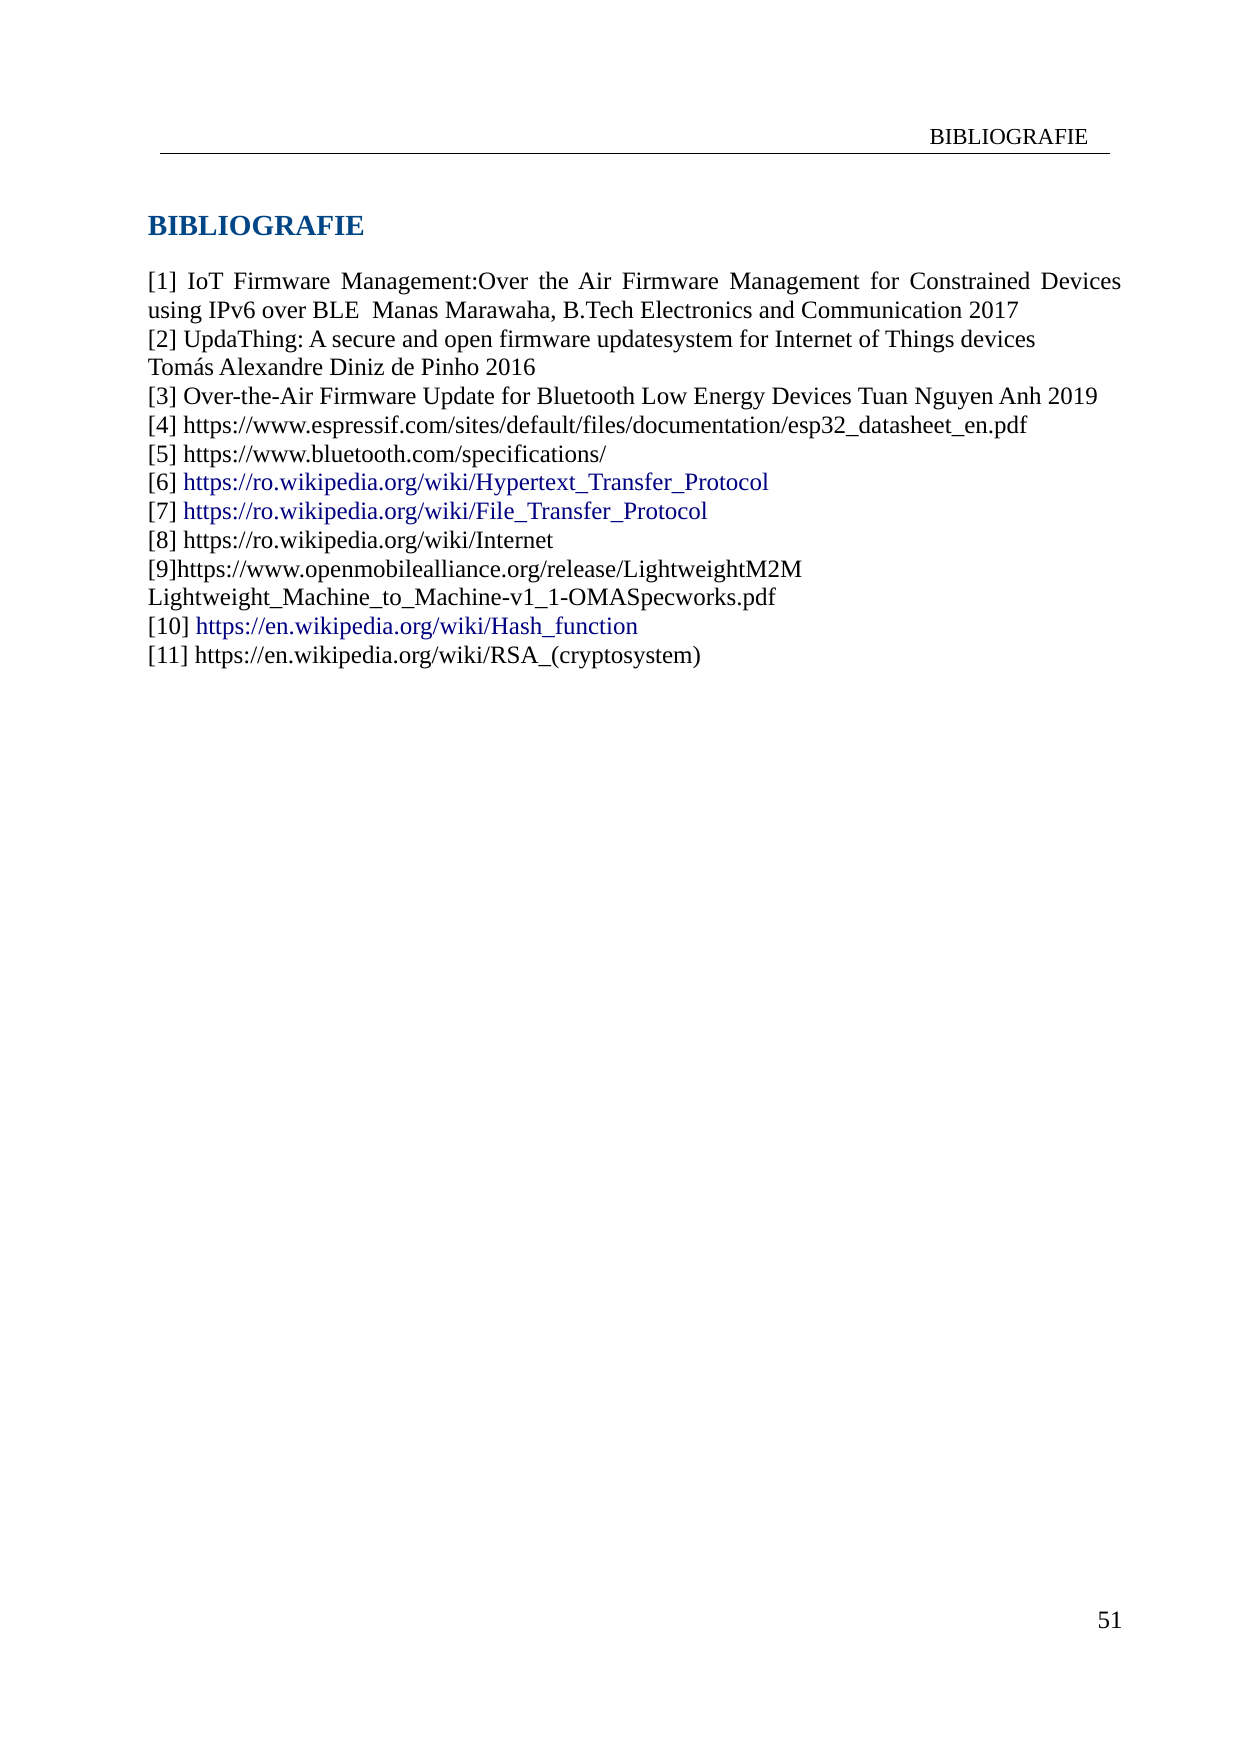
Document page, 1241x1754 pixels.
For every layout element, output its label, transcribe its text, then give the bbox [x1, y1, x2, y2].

text [9]https://www.openmobilealliance.org/release/LightweightM2M Lightweight_Machine_to_Machine-v1_1-OMASpecworks.pdf [148, 554, 1122, 611]
text [7] https://ro.wikipedia.org/wiki/File_Transfer_Protocol [148, 496, 1122, 525]
text Tomás Alexandre Diniz de Pinho 2016 [148, 352, 1122, 381]
text [8] https://ro.wikipedia.org/wiki/Internet [148, 525, 1122, 554]
text [10] https://en.wikipedia.org/wiki/Hash_function [148, 611, 1122, 640]
text [1] IoT Firmware Management:Over the Air Firmware Management for Constrained Devices using IPv6 over BLE Manas Marawaha, B.Tech Electronics and Communication 2017 [148, 266, 1122, 324]
text [4] https://www.espressif.com/sites/default/files/documentation/esp32_datasheet_en.pdf [148, 410, 1122, 439]
subtitle BIBLIOGRAFIE [148, 208, 1122, 241]
text [6] https://ro.wikipedia.org/wiki/Hypertext_Transfer_Protocol [148, 467, 1122, 496]
text [5] https://www.bluetooth.com/specifications/ [148, 439, 1122, 467]
text [2] UpdaThing: A secure and open firmware updatesystem for Internet of Things devices [148, 324, 1122, 352]
text [11] https://en.wikipedia.org/wiki/RSA_(cryptosystem) [148, 640, 1122, 669]
text [3] Over-the-Air Firmware Update for Bluetooth Low Energy Devices Tuan Nguyen Anh 2019 [148, 381, 1122, 410]
